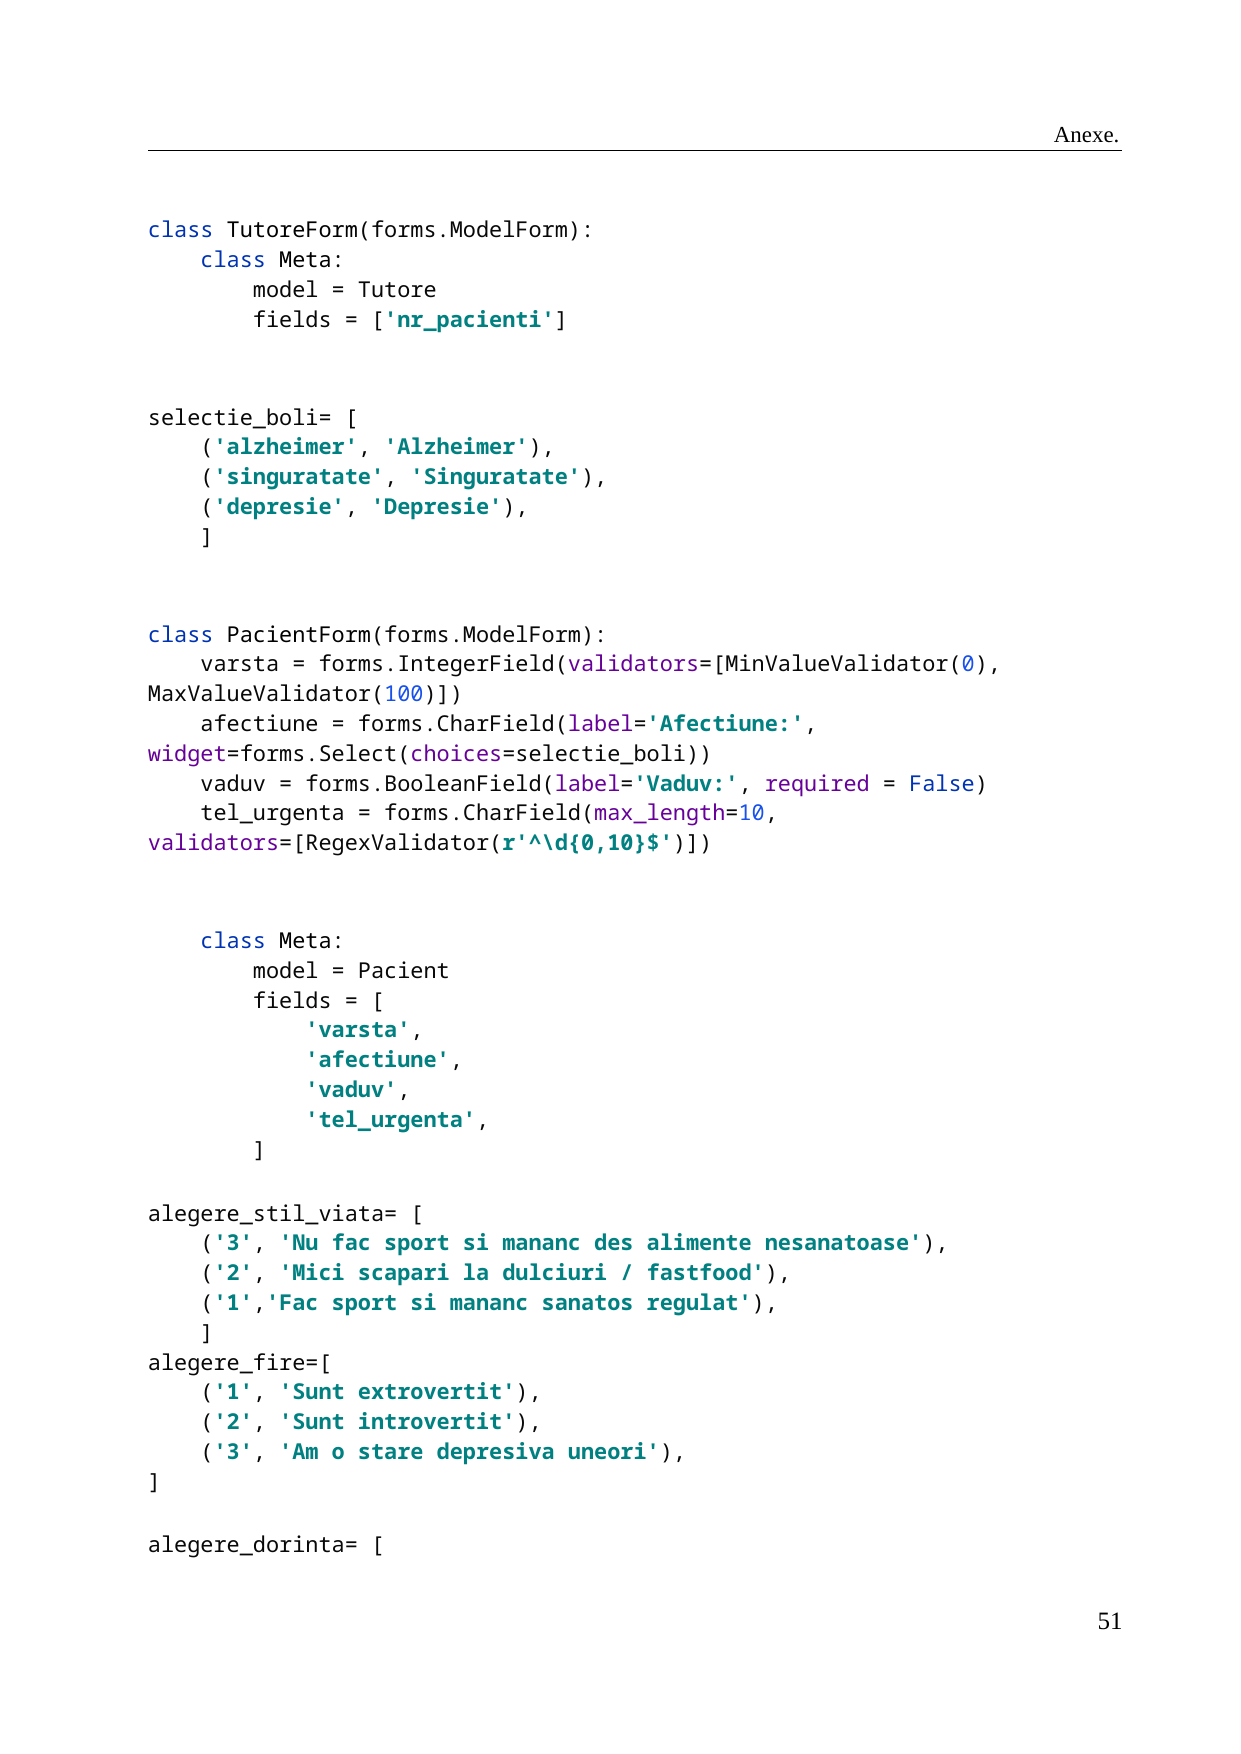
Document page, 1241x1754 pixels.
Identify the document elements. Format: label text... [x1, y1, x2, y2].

text class TutoreForm(forms.ModelForm): class Meta: model = Tutore fields = ['nr_pacienti'] selectie_boli= [ ('alzheimer', 'Alzheimer'), ('singuratate', 'Singuratate'), ('depresie', 'Depresie'), ] class PacientForm(forms.ModelForm): varsta = forms.IntegerField(validators=[MinValueValidator(0), MaxValueValidator(100)]) afectiune = forms.CharField(label='Afectiune:', widget=forms.Select(choices=selectie_boli)) vaduv = forms.BooleanField(label='Vaduv:', required = False) tel_urgenta = forms.CharField(max_length=10, validators=[RegexValidator(r'^\d{0,10}$')]) class Meta: model = Pacient fields = [ 'varsta', 'afectiune', 'vaduv', 'tel_urgenta', ] alegere_stil_viata= [ ('3', 'Nu fac sport si mananc des alimente nesanatoase'), ('2', 'Mici scapari la dulciuri / fastfood'), ('1','Fac sport si mananc sanatos regulat'), ] alegere_fire=[ ('1', 'Sunt extrovertit'), ('2', 'Sunt introvertit'), ('3', 'Am o stare depresiva uneori'), ] alegere_dorinta= [ [148, 180, 1122, 1559]
